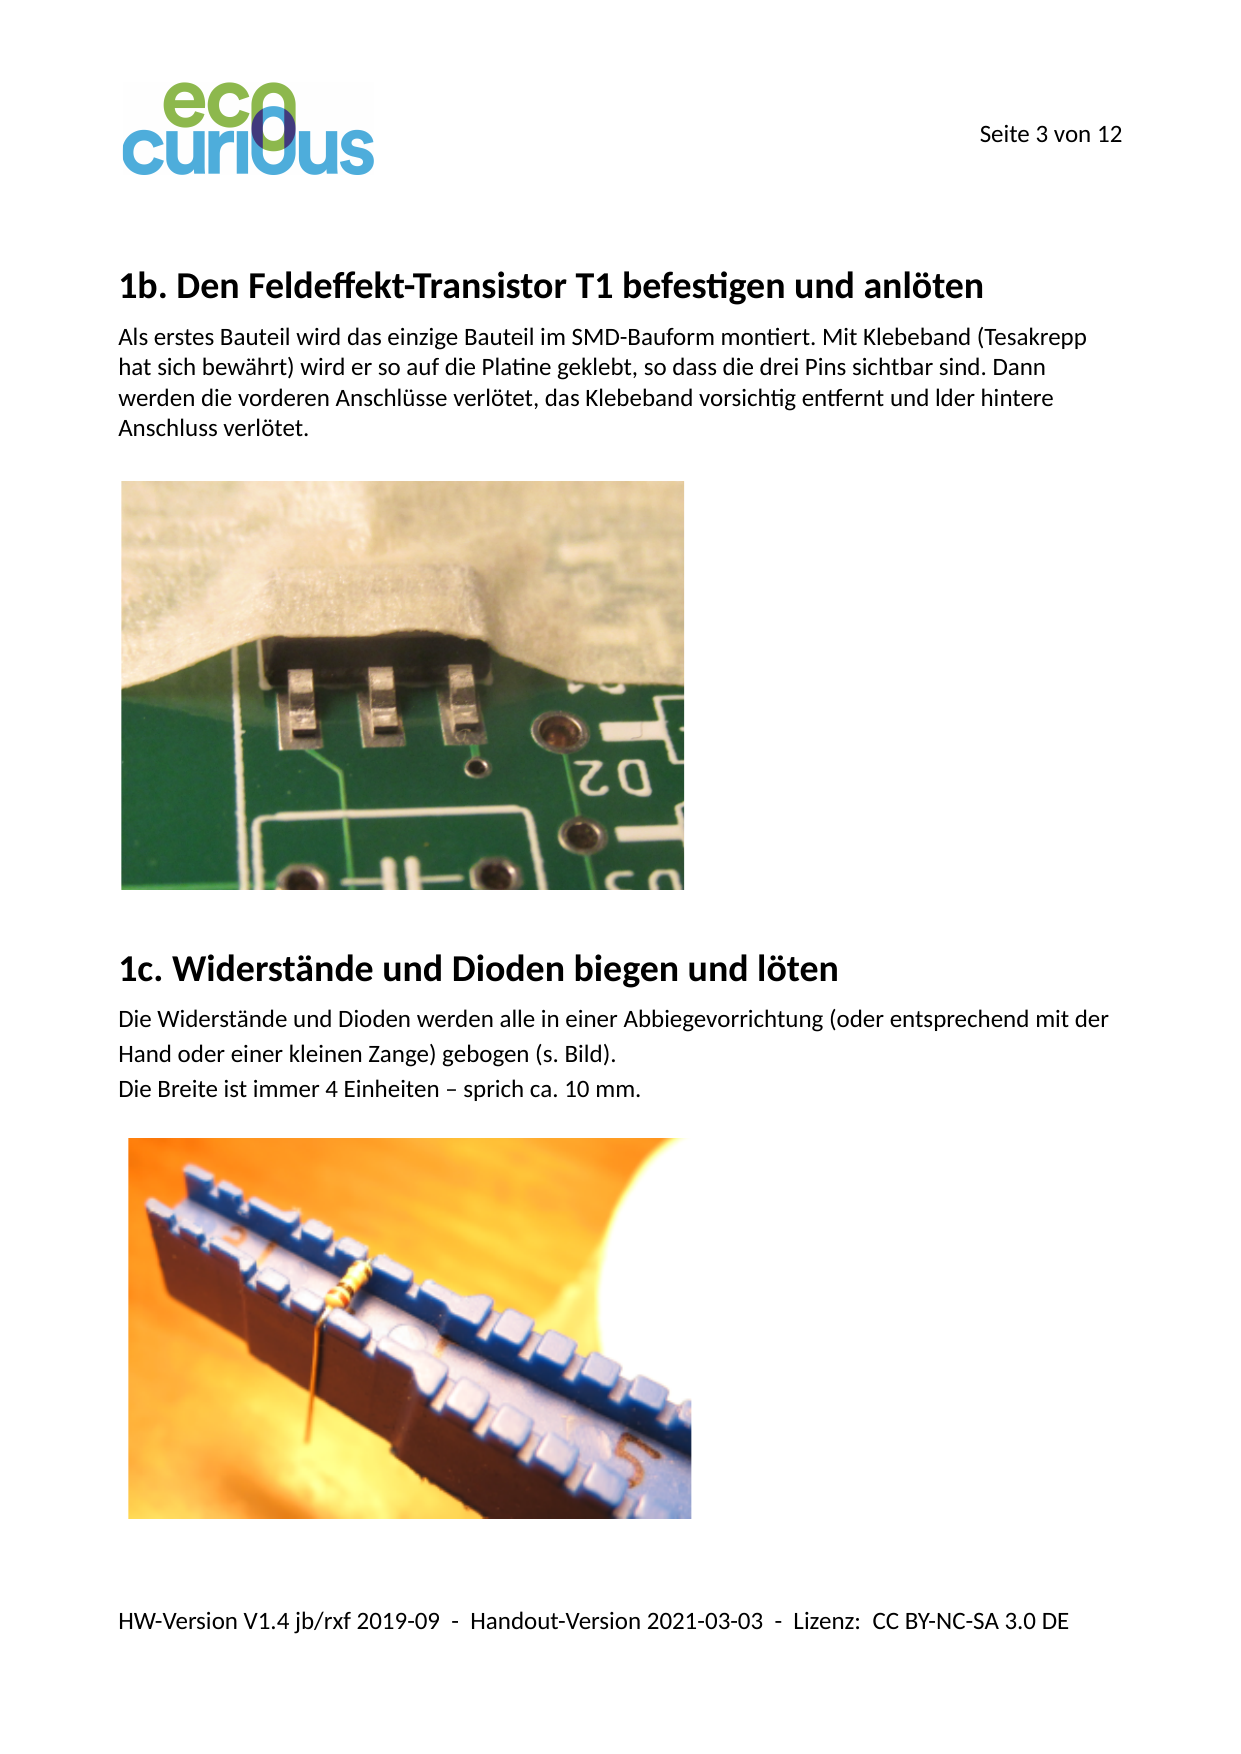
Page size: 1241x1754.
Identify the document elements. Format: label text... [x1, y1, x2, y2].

text Als erstes Bauteil wird das einzige Bauteil im SMD-Bauform montiert. Mit Klebeband (Tesakrepp hat sich bewährt) wird er so auf die Platine geklebt, so dass die drei Pins sichtbar sind. Dann werden die vorderen Anschlüsse verlötet, das Klebeband vorsichtig entfernt und lder hintere Anschluss verlötet. [118, 321, 1122, 443]
text Die Widerstände und Dioden werden alle in einer Abbiegevorrichtung (oder entsprechend mit der Hand oder einer kleinen Zange) gebogen (s. Bild). Die Breite ist immer 4 Einheiten – sprich ca. 10 mm. [118, 1004, 1122, 1104]
subtitle 1c. Widerstände und Dioden biegen und löten [118, 945, 1122, 991]
subtitle 1b. Den Feldeffekt-Transistor T1 befestigen und anlöten [118, 262, 1122, 308]
picture [122, 82, 374, 175]
picture [121, 481, 685, 890]
picture [128, 1138, 692, 1519]
